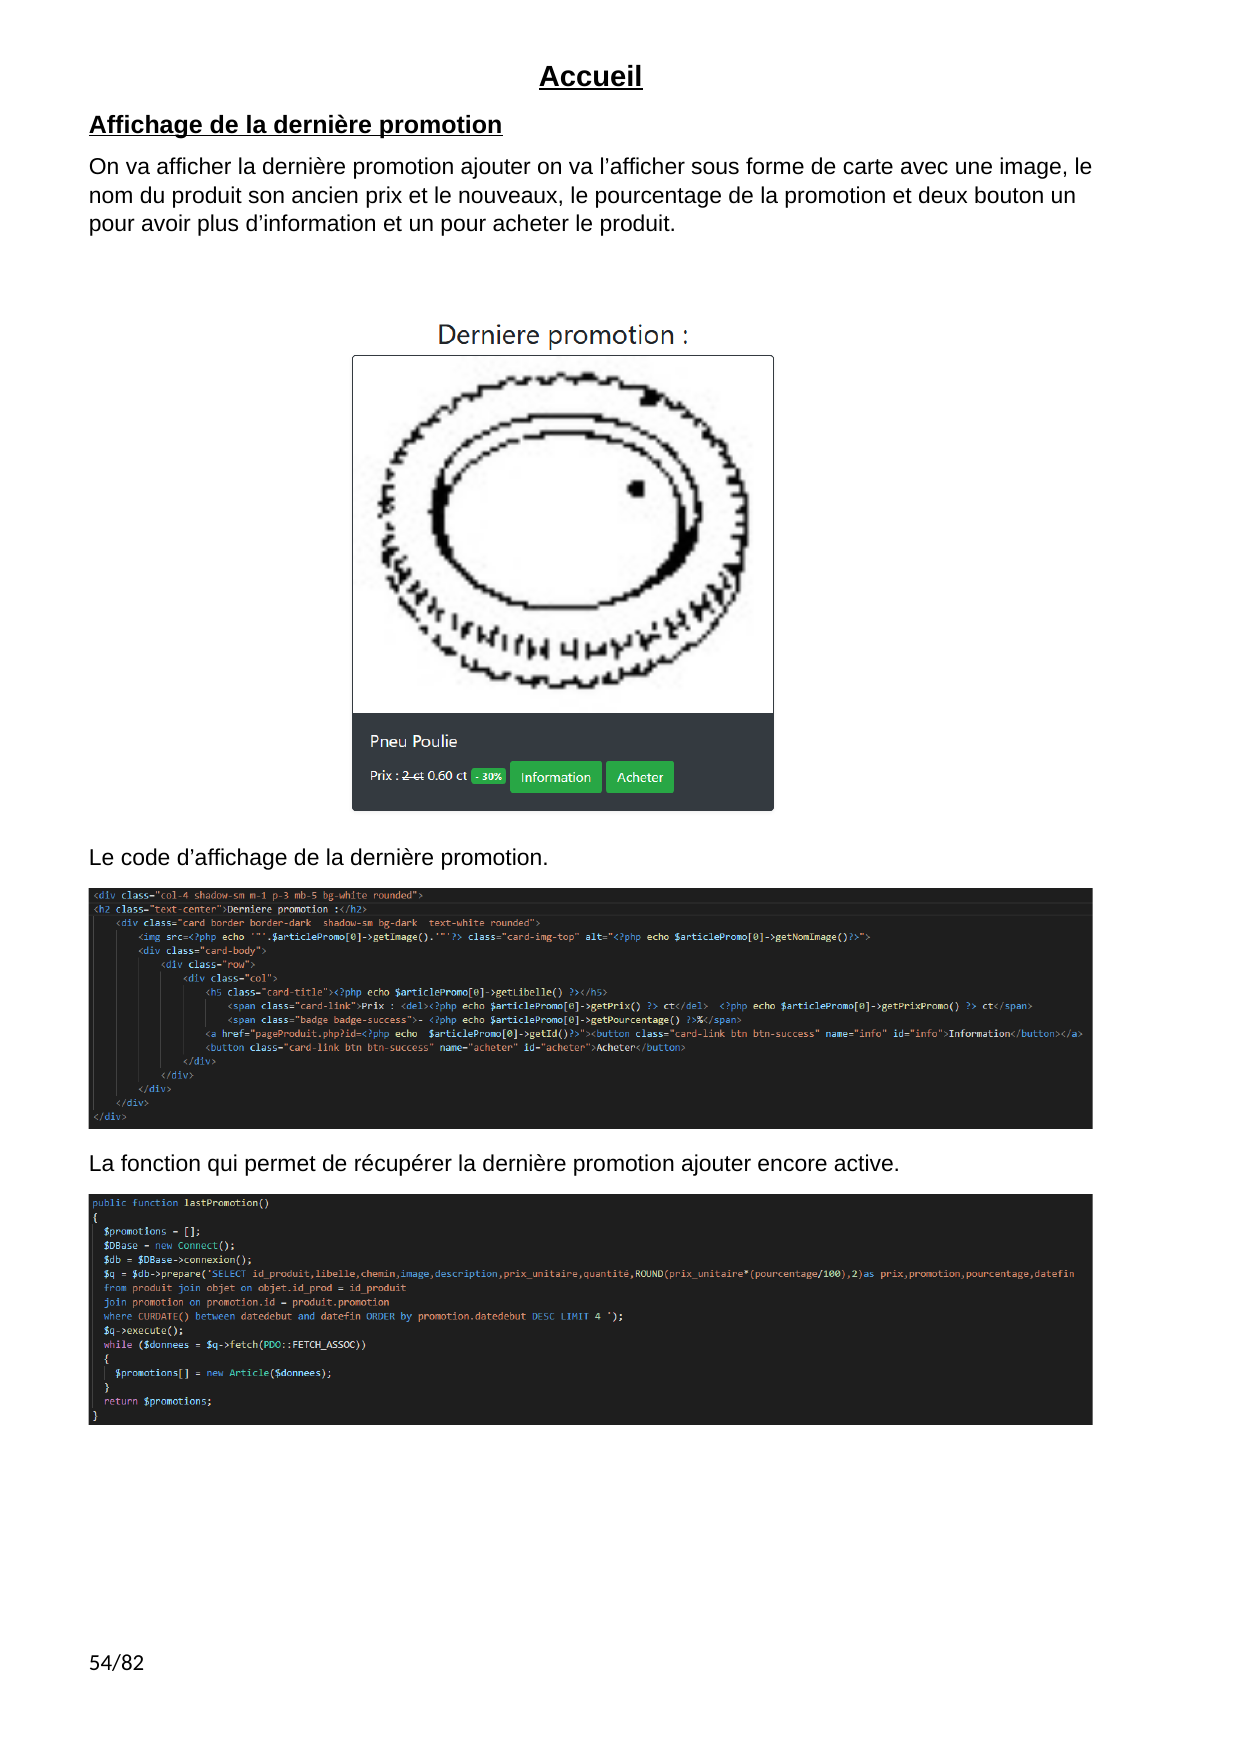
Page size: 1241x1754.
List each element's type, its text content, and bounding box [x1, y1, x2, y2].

subtitle Accueil [89, 59, 1092, 93]
picture [88, 888, 1093, 1129]
picture [88, 1194, 1093, 1425]
subtitle Affichage de la dernière promotion [89, 110, 1092, 138]
text La fonction qui permet de récupérer la dernière promotion ajouter encore active. [89, 1129, 1092, 1176]
picture [338, 302, 786, 823]
text Le code d’affichage de la dernière promotion. [89, 300, 1092, 870]
text On va afficher la dernière promotion ajouter on va l’afficher sous forme de carte avec une image, le nom du produit son ancien prix et le nouveaux, le pourcentage de la promotion et deux bouton un pour avoir plus d’information et un pour acheter le produit. [89, 153, 1092, 237]
